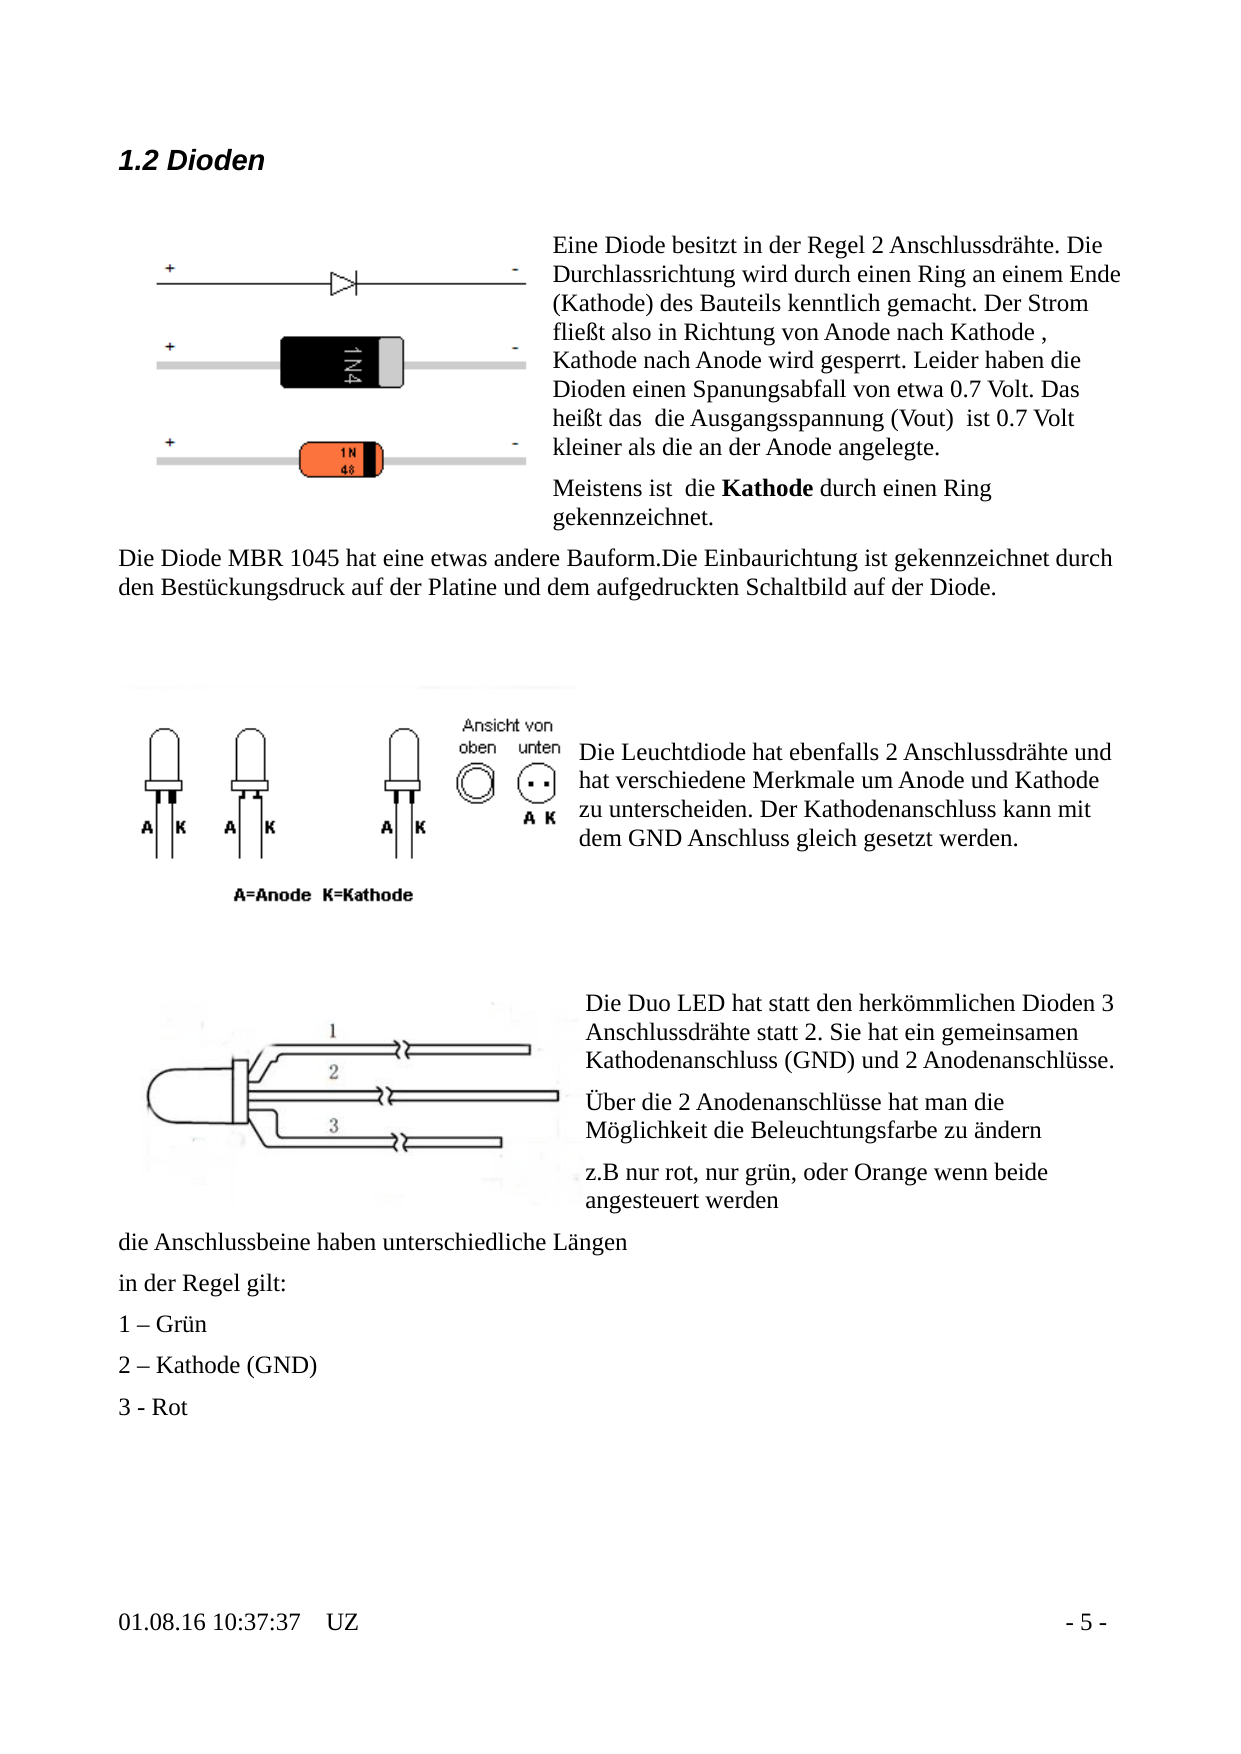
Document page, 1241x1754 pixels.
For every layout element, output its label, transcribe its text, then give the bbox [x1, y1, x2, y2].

picture [135, 230, 553, 503]
subtitle 1.2 Dioden [118, 143, 1122, 177]
text Die Duo LED hat statt den herkömmlichen Dioden 3 Anschlussdrähte statt 2. Sie hat ein gemeinsamen Kathodenanschluss (GND) und 2 Anodenanschlüsse. [118, 988, 1122, 1074]
text Über die 2 Anodenanschlüsse hat man die Möglichkeit die Beleuchtungsfarbe zu ändern [586, 1087, 1122, 1144]
text 1 – Grün [118, 1309, 1122, 1338]
text Eine Diode besitzt in der Regel 2 Anschlussdrähte. Die Durchlassrichtung wird durch einen Ring an einem Ende (Kathode) des Bauteils kenntlich gemacht. Der Strom fließt also in Richtung von Anode nach Kathode , Kathode nach Anode wird gesperrt. Leider haben die Dioden einen Spanungsabfall von etwa 0.7 Volt. Das heißt das die Ausgangsspannung (Vout) ist 0.7 Volt kleiner als die an der Anode angelegte. [553, 230, 1122, 460]
picture [117, 683, 579, 917]
text die Anschlussbeine haben unterschiedliche Längen [118, 1227, 1122, 1255]
text Die Diode MBR 1045 hat eine etwas andere Bauform.Die Einbaurichtung ist gekennzeichnet durch den Bestückungsdruck auf der Platine und dem aufgedruckten Schaltbild auf der Diode. [118, 543, 1122, 600]
text Meistens ist die Kathode durch einen Ring gekennzeichnet. [118, 473, 1122, 530]
text z.B nur rot, nur grün, oder Orange wenn beide angesteuert werden [118, 1157, 1122, 1214]
text in der Regel gilt: [118, 1268, 1122, 1297]
picture [120, 1002, 586, 1206]
text Die Leuchtdiode hat ebenfalls 2 Anschlussdrähte und hat verschiedene Merkmale um Anode und Kathode zu unterscheiden. Der Kathodenanschluss kann mit dem GND Anschluss gleich gesetzt werden. [579, 737, 1122, 852]
text 3 - Rot [118, 1392, 1122, 1420]
text 2 – Kathode (GND) [118, 1350, 1122, 1379]
